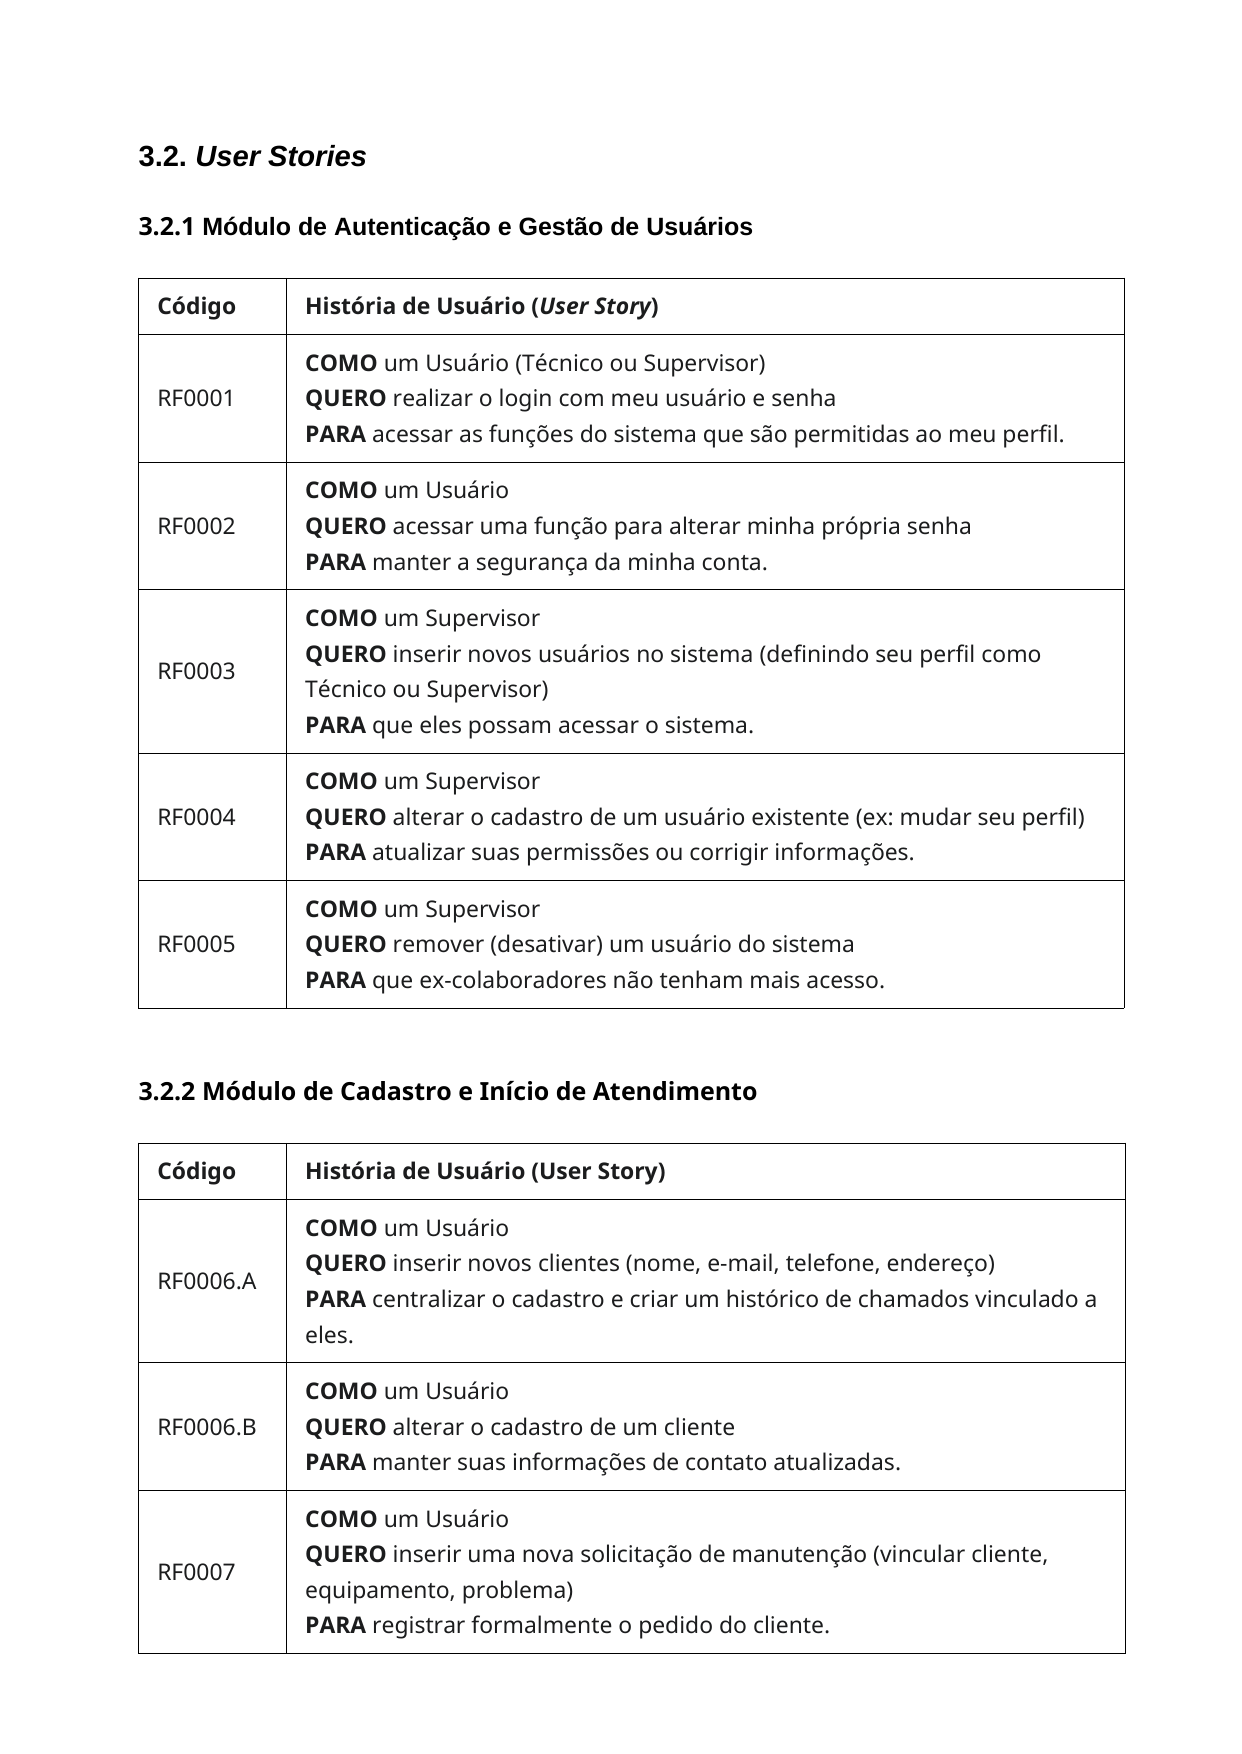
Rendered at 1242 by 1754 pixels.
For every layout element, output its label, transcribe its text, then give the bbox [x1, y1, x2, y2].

table_cell COMO um Supervisor QUERO alterar o cadastro de um usuário existente (ex: mudar seu perfil) PARA atualizar suas permissões ou corrigir informações. [287, 754, 1124, 880]
table_header História de Usuário (User Story) [287, 279, 1124, 334]
table_cell RF0004 [139, 754, 286, 880]
table_header História de Usuário (User Story) [287, 1144, 1125, 1199]
table_header Código [139, 1144, 286, 1199]
table_cell COMO um Usuário QUERO alterar o cadastro de um cliente PARA manter suas informações de contato atualizadas. [287, 1363, 1125, 1490]
table_cell COMO um Usuário QUERO inserir uma nova solicitação de manutenção (vincular cliente, equipamento, problema) PARA registrar formalmente o pedido do cliente. [287, 1491, 1125, 1653]
table_cell COMO um Usuário (Técnico ou Supervisor) QUERO realizar o login com meu usuário e senha PARA acessar as funções do sistema que são permitidas ao meu perfil. [287, 335, 1124, 462]
table_cell COMO um Usuário QUERO inserir novos clientes (nome, e-mail, telefone, endereço) PARA centralizar o cadastro e criar um histórico de chamados vinculado a eles. [287, 1200, 1125, 1362]
table_cell RF0002 [139, 463, 286, 589]
table_cell RF0006.A [139, 1200, 286, 1362]
table_cell COMO um Supervisor QUERO remover (desativar) um usuário do sistema PARA que ex-colaboradores não tenham mais acesso. [287, 881, 1124, 1008]
subtitle 3.2.2 Módulo de Cadastro e Início de Atendimento [138, 1073, 1125, 1107]
table_cell RF0006.B [139, 1363, 286, 1490]
table_cell COMO um Usuário QUERO acessar uma função para alterar minha própria senha PARA manter a segurança da minha conta. [287, 463, 1124, 589]
subtitle 3.2.1 Módulo de Autenticação e Gestão de Usuários [138, 208, 1125, 242]
table_header Código [139, 279, 286, 334]
table_cell RF0003 [139, 590, 286, 752]
table_cell RF0001 [139, 335, 286, 462]
subtitle 3.2. User Stories [138, 139, 1125, 173]
table_cell COMO um Supervisor QUERO inserir novos usuários no sistema (definindo seu perfil como Técnico ou Supervisor) PARA que eles possam acessar o sistema. [287, 590, 1124, 752]
table_cell RF0005 [139, 881, 286, 1008]
table_cell RF0007 [139, 1491, 286, 1653]
